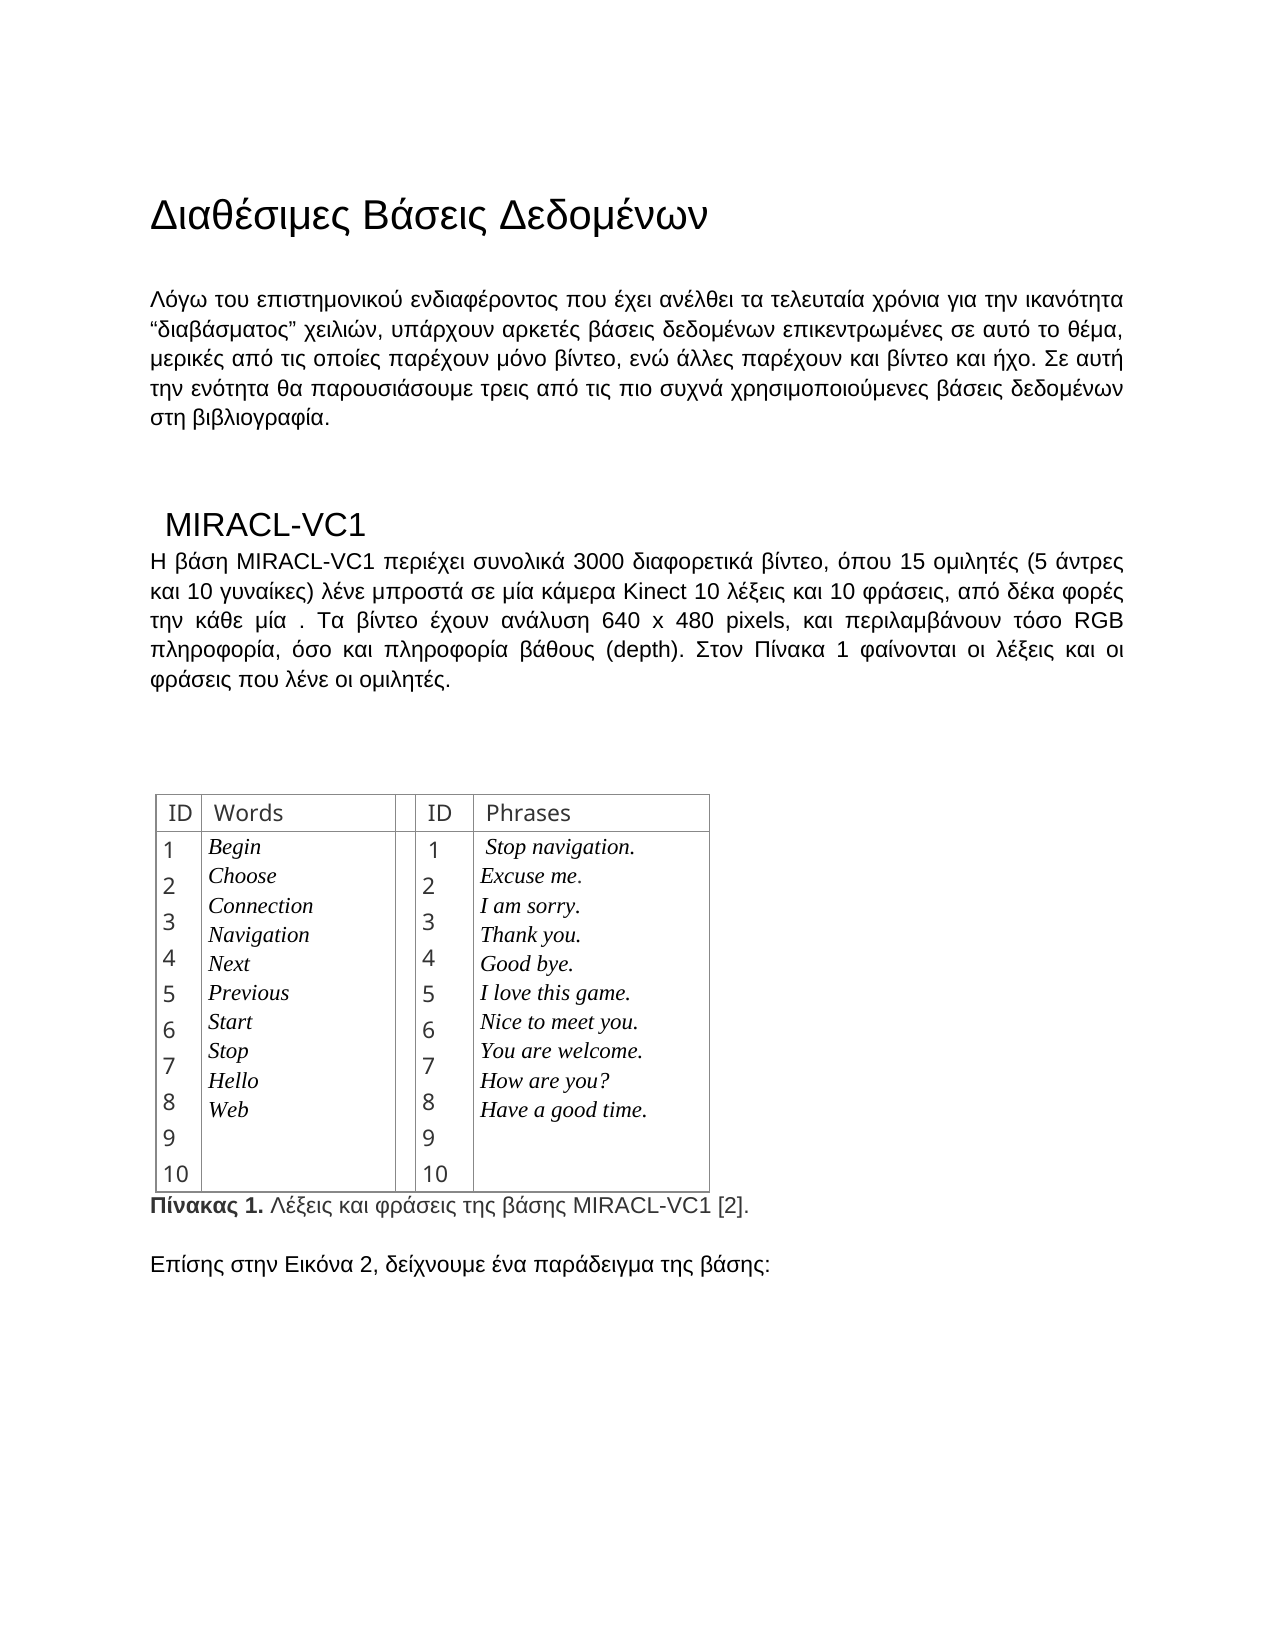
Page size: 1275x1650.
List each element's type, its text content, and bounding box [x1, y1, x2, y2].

subtitle Διαθέσιμες Βάσεις Δεδομένων [150, 192, 1125, 238]
text Λόγω του επιστημονικού ενδιαφέροντος που έχει ανέλθει τα τελευταία χρόνια για την ικανότητα “διαβάσματος” χειλιών, υπάρχουν αρκετές βάσεις δεδομένων επικεντρωμένες σε αυτό το θέμα, μερικές από τις οποίες παρέχουν μόνο βίντεο, ενώ άλλες παρέχουν και βίντεο και ήχο. Σε αυτή την ενότητα θα παρουσιάσουμε τρεις από τις πιο συχνά χρησιμοποιούμενες βάσεις δεδομένων στη βιβλιογραφία. [150, 287, 1125, 430]
table_cell [396, 832, 415, 1191]
table_header Phrases [474, 795, 709, 831]
table_cell Stop navigation. Excuse me. I am sorry. Thank you. Good bye. I love this game. Nice to meet you. You are welcome. How are you? Have a good time. [474, 832, 709, 1191]
text Επίσης στην Εικόνα 2, δείχνουμε ένα παράδειγμα της βάσης: [150, 1251, 1125, 1277]
table_header ID [416, 795, 473, 831]
text Πίνακας 1. Λέξεις και φράσεις της βάσης MIRACL-VC1 [2]. [150, 1193, 1125, 1218]
subtitle MIRACL-VC1 [150, 506, 1125, 543]
table_header Words [202, 795, 395, 831]
table_cell 1 2 3 4 5 6 7 8 9 10 [157, 832, 201, 1191]
table_cell 1 2 3 4 5 6 7 8 9 10 [416, 832, 473, 1191]
text H βάση MIRACL-VC1 περιέχει συνολικά 3000 διαφορετικά βίντεο, όπου 15 ομιλητές (5 άντρες και 10 γυναίκες) λένε μπροστά σε μία κάμερα Kinect 10 λέξεις και 10 φράσεις, από δέκα φορές την κάθε μία . Τα βίντεο έχουν ανάλυση 640 x 480 pixels, και περιλαμβάνουν τόσο RGB πληροφορία, όσο και πληροφορία βάθους (depth). Στον Πίνακα 1 φαίνονται οι λέξεις και οι φράσεις που λένε οι ομιλητές. [150, 549, 1125, 692]
table_header ID [157, 795, 201, 831]
table_header [396, 795, 415, 831]
table_cell Begin Choose Connection Navigation Next Previous Start Stop Hello Web [202, 832, 395, 1191]
